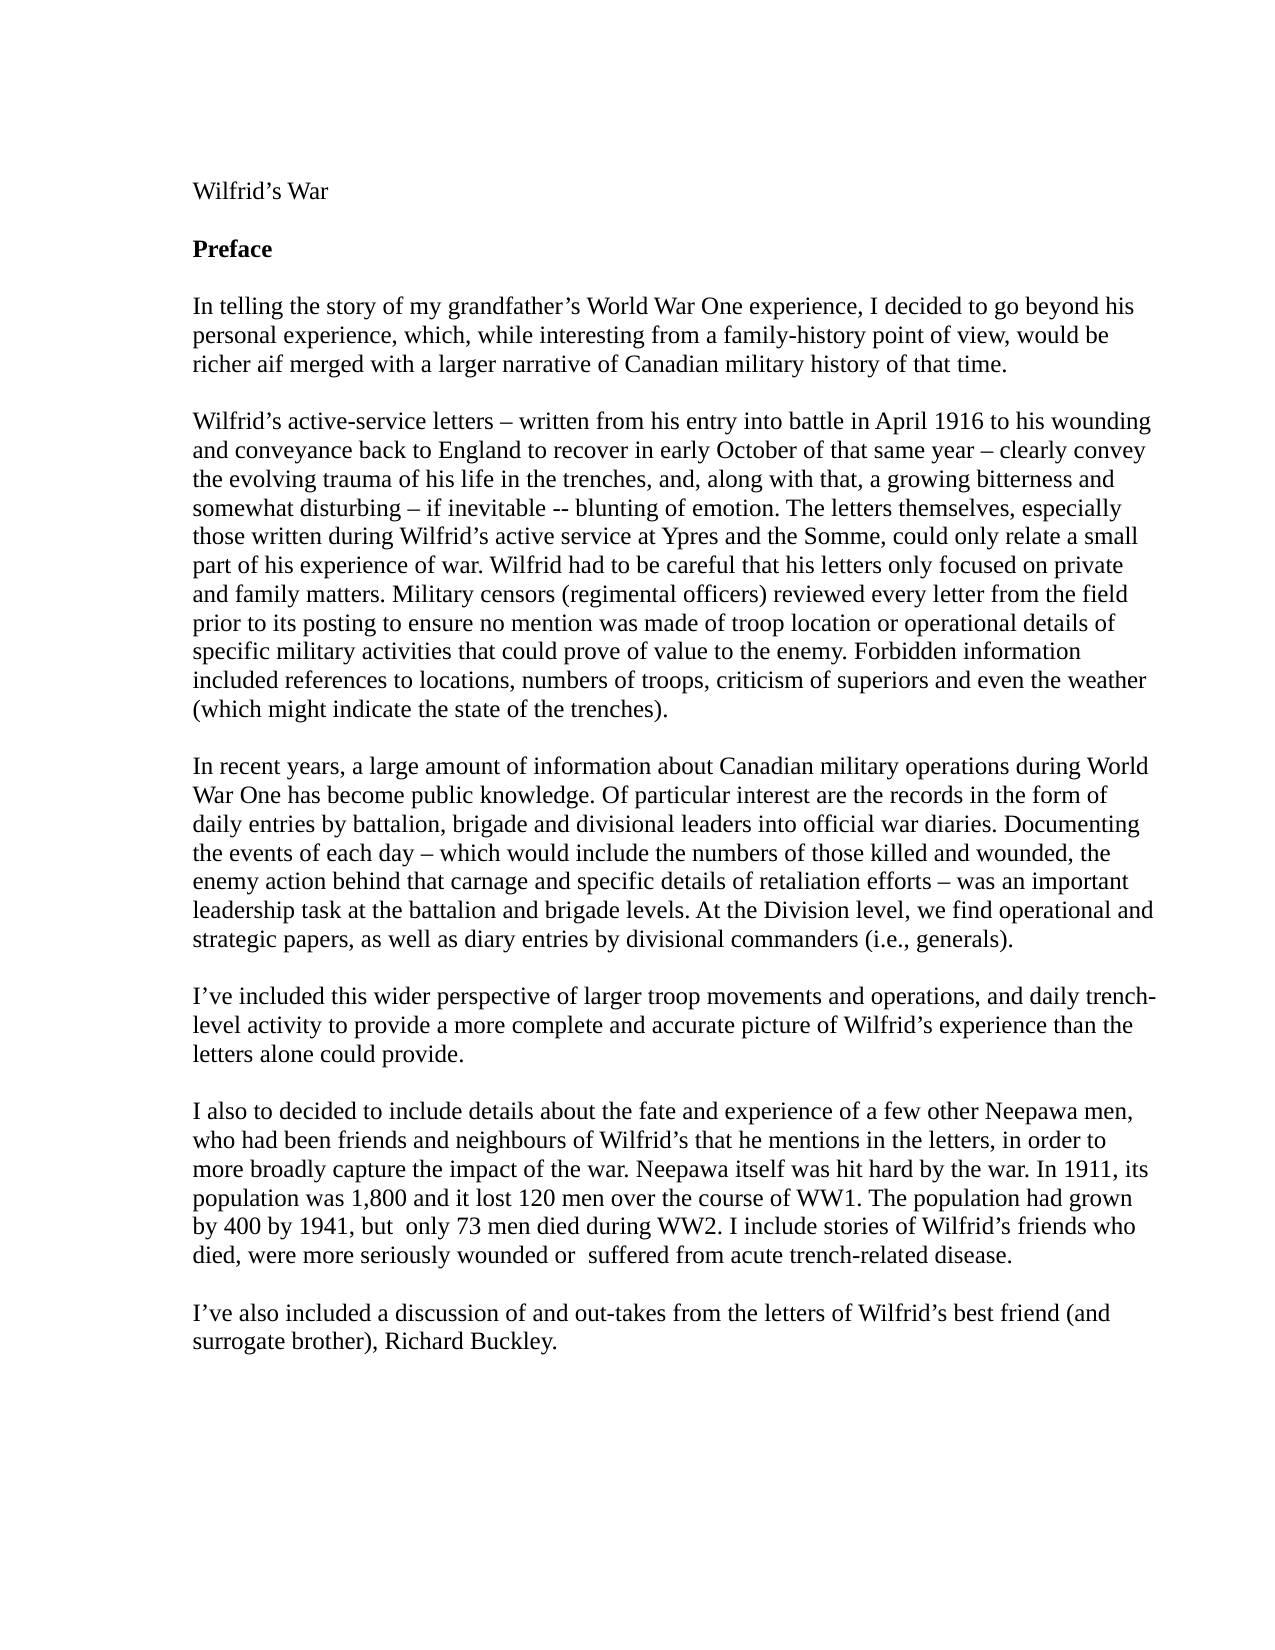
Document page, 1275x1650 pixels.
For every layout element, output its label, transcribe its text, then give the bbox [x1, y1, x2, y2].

text Wilfrid’s War [192, 176, 1158, 205]
text I also to decided to include details about the fate and experience of a few other Neepawa men, who had been friends and neighbours of Wilfrid’s that he mentions in the letters, in order to more broadly capture the impact of the war. Neepawa itself was hit hard by the war. In 1911, its population was 1,800 and it lost 120 men over the course of WW1. The population had grown by 400 by 1941, but only 73 men died during WW2. I include stories of Wilfrid’s friends who died, were more seriously wounded or suffered from acute trench-related disease. [192, 1096, 1158, 1269]
text Wilfrid’s active-service letters – written from his entry into battle in April 1916 to his wounding and conveyance back to England to recover in early October of that same year – clearly convey the evolving trauma of his life in the trenches, and, along with that, a growing bitterness and somewhat disturbing – if inevitable -- blunting of emotion. The letters themselves, especially those written during Wilfrid’s active service at Ypres and the Somme, could only relate a small part of his experience of war. Wilfrid had to be careful that his letters only focused on private and family matters. Military censors (regimental officers) reviewed every letter from the field prior to its posting to ensure no mention was made of troop location or operational details of specific military activities that could prove of value to the enemy. Forbidden information included references to locations, numbers of troops, criticism of superiors and even the weather (which might indicate the state of the trenches). [192, 406, 1158, 723]
text In telling the story of my grandfather’s World War One experience, I decided to go beyond his personal experience, which, while interesting from a family-history point of view, would be richer aif merged with a larger narrative of Canadian military history of that time. [192, 291, 1158, 378]
text I’ve included this wider perspective of larger troop movements and operations, and daily trench-level activity to provide a more complete and accurate picture of Wilfrid’s experience than the letters alone could provide. [192, 981, 1158, 1068]
text In recent years, a large amount of information about Canadian military operations during World War One has become public knowledge. Of particular interest are the records in the form of daily entries by battalion, brigade and divisional leaders into official war diaries. Documenting the events of each day – which would include the numbers of those killed and wounded, the enemy action behind that carnage and specific details of retaliation efforts – was an important leadership task at the battalion and brigade levels. At the Division level, we find operational and strategic papers, as well as diary entries by divisional commanders (i.e., generals). [192, 751, 1158, 953]
text I’ve also included a discussion of and out-takes from the letters of Wilfrid’s best friend (and surrogate brother), Richard Buckley. [192, 1298, 1158, 1355]
text Preface [192, 234, 1158, 263]
